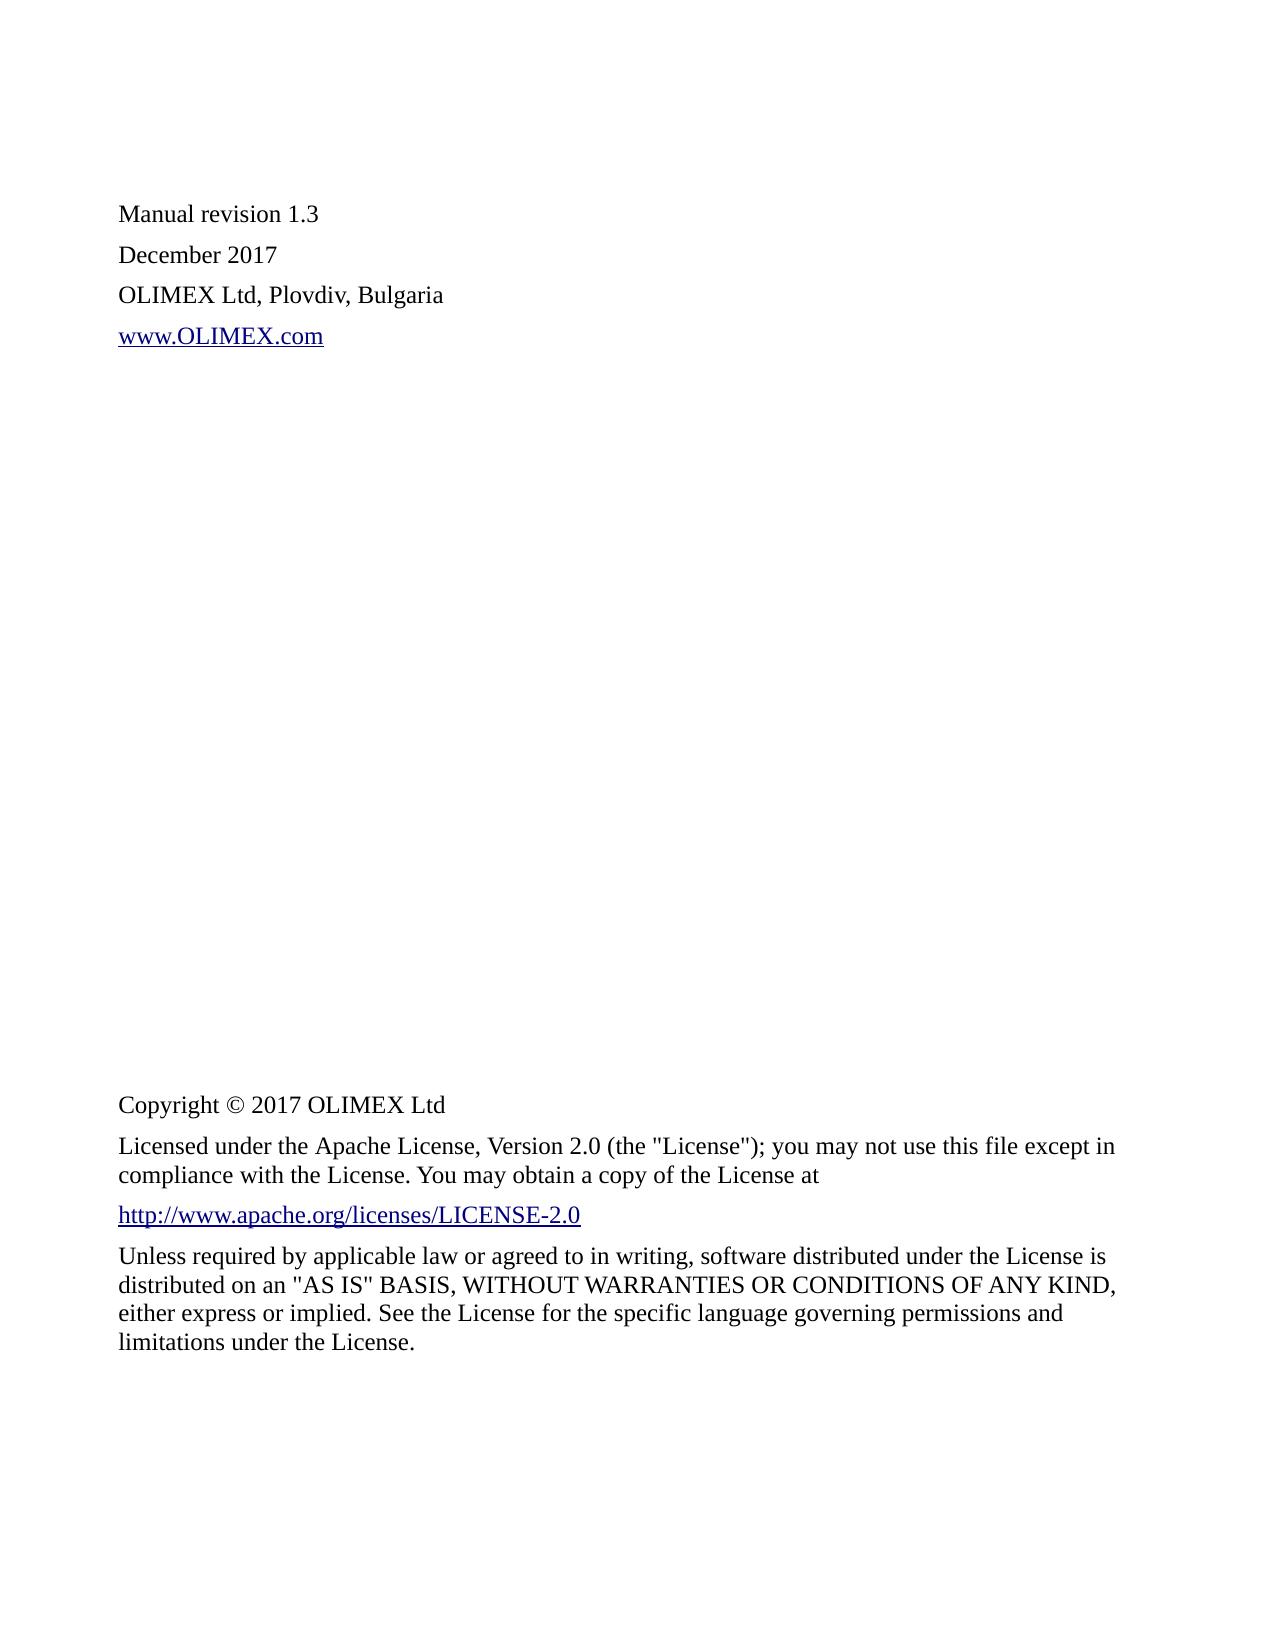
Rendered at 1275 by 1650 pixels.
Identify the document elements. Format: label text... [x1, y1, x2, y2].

text OLIMEX Ltd, Plovdiv, Bulgaria [118, 280, 1157, 309]
text Licensed under the Apache License, Version 2.0 (the "License"); you may not use this file except in compliance with the License. You may obtain a copy of the License at [118, 1131, 1157, 1189]
text www.OLIMEX.com [118, 321, 1157, 349]
text Manual revision 1.3 [118, 199, 1157, 228]
text Copyright © 2017 OLIMEX Ltd [118, 1091, 1157, 1119]
text Unless required by applicable law or agreed to in writing, software distributed under the License is distributed on an "AS IS" BASIS, WITHOUT WARRANTIES OR CONDITIONS OF ANY KIND, either express or implied. See the License for the specific language governing permissions and limitations under the License. [118, 1241, 1157, 1356]
text December 2017 [118, 240, 1157, 268]
text http://www.apache.org/licenses/LICENSE-2.0 [118, 1200, 1157, 1229]
